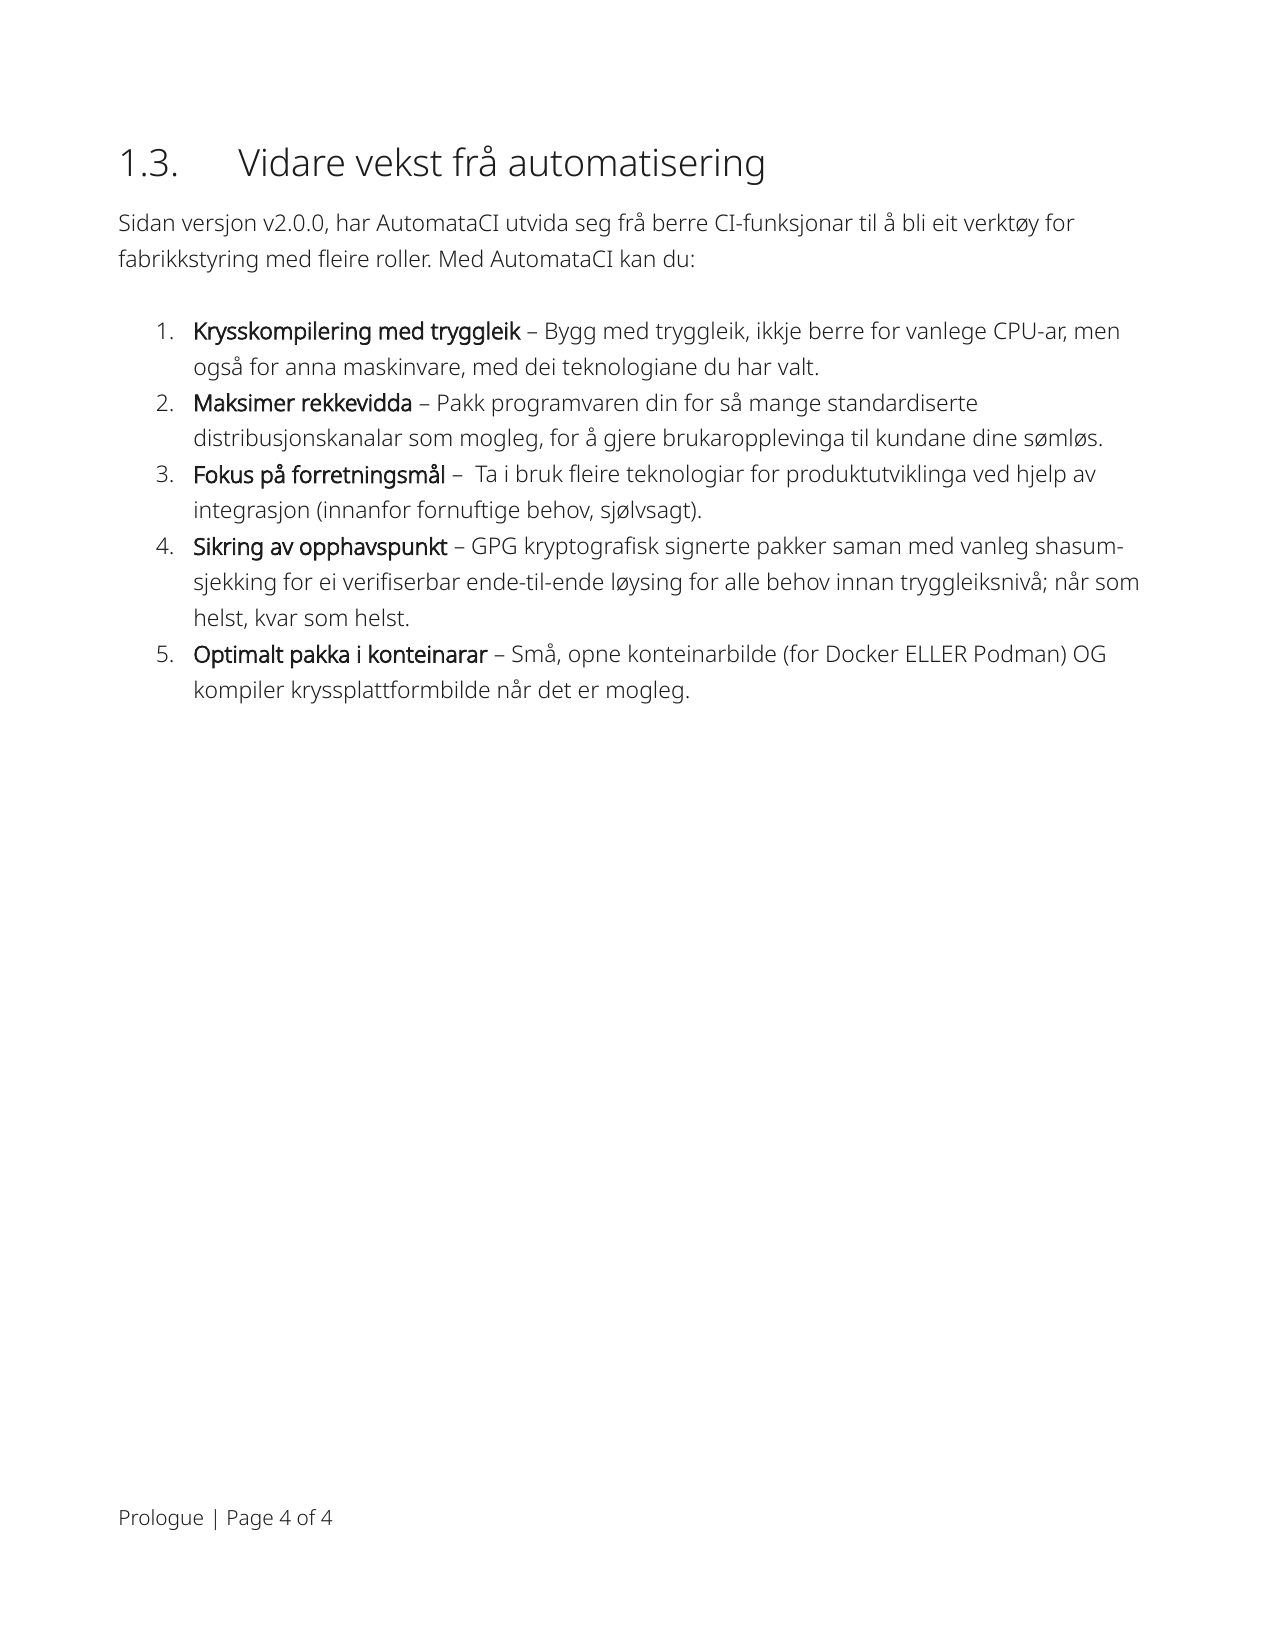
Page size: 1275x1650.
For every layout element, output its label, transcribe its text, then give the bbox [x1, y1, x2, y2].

list Maksimer rekkevidda – Pakk programvaren din for så mange standardiserte distribusjonskanalar som mogleg, for å gjere brukaropplevinga til kundane dine sømløs. [156, 386, 1157, 454]
subtitle Vidare vekst frå automatisering [118, 136, 1157, 187]
list Krysskompilering med tryggleik – Bygg med tryggleik, ikkje berre for vanlege CPU-ar, men også for anna maskinvare, med dei teknologiane du har valt. [156, 314, 1157, 382]
list Optimalt pakka i konteinarar – Små, opne konteinarbilde (for Docker ELLER Podman) OG kompiler kryssplattformbilde når det er mogleg. [156, 638, 1157, 705]
text Sidan versjon v2.0.0, har AutomataCI utvida seg frå berre CI-funksjonar til å bli eit verktøy for fabrikkstyring med fleire roller. Med AutomataCI kan du: [118, 207, 1157, 274]
list Sikring av opphavspunkt – GPG kryptografisk signerte pakker saman med vanleg shasum-sjekking for ei verifiserbar ende-til-ende løysing for alle behov innan tryggleiksnivå; når som helst, kvar som helst. [156, 530, 1157, 633]
list Fokus på forretningsmål – Ta i bruk fleire teknologiar for produktutviklinga ved hjelp av integrasjon (innanfor fornuftige behov, sjølvsagt). [156, 458, 1157, 526]
